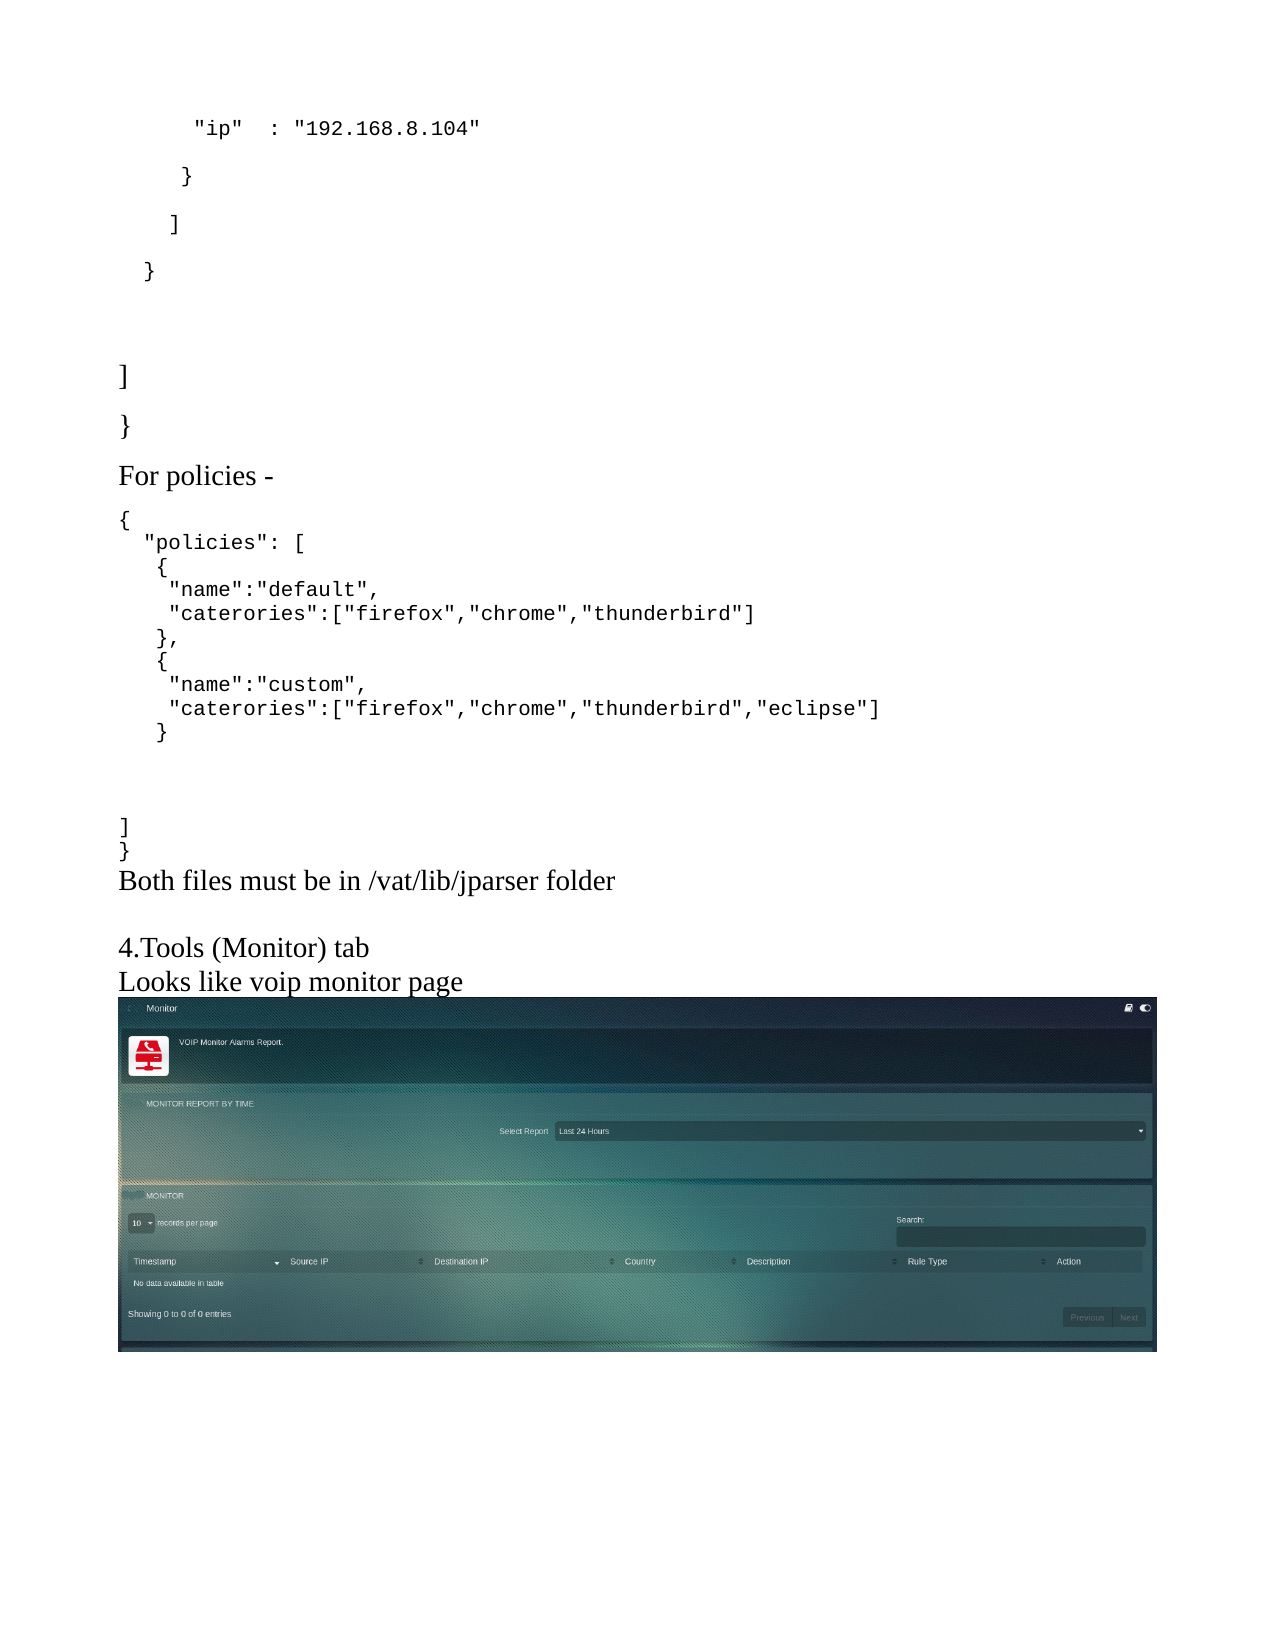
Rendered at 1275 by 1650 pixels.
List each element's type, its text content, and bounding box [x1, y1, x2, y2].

text For policies - [118, 458, 1157, 492]
text } [118, 408, 1157, 441]
text 4.Tools (Monitor) tab [118, 930, 1157, 964]
text ] [118, 213, 1157, 236]
text { [118, 650, 1157, 674]
text { [118, 556, 1157, 579]
text "caterories":["firefox","chrome","thunderbird","eclipse"] [118, 698, 1157, 721]
picture [118, 997, 1157, 1352]
text } [118, 260, 1157, 284]
text } [118, 165, 1157, 189]
text ] [118, 358, 1157, 391]
text "name":"default", [118, 579, 1157, 603]
text "policies": [ [118, 532, 1157, 556]
text }, [118, 627, 1157, 650]
text ] [118, 816, 1157, 839]
text "ip" : "192.168.8.104" [118, 118, 1157, 142]
text "caterories":["firefox","chrome","thunderbird"] [118, 603, 1157, 627]
text } [118, 839, 1157, 863]
text Looks like voip monitor page [118, 964, 1157, 997]
text } [118, 721, 1157, 745]
text Both files must be in /vat/lib/jparser folder [118, 863, 1157, 897]
text { [118, 508, 1157, 532]
text "name":"custom", [118, 674, 1157, 698]
